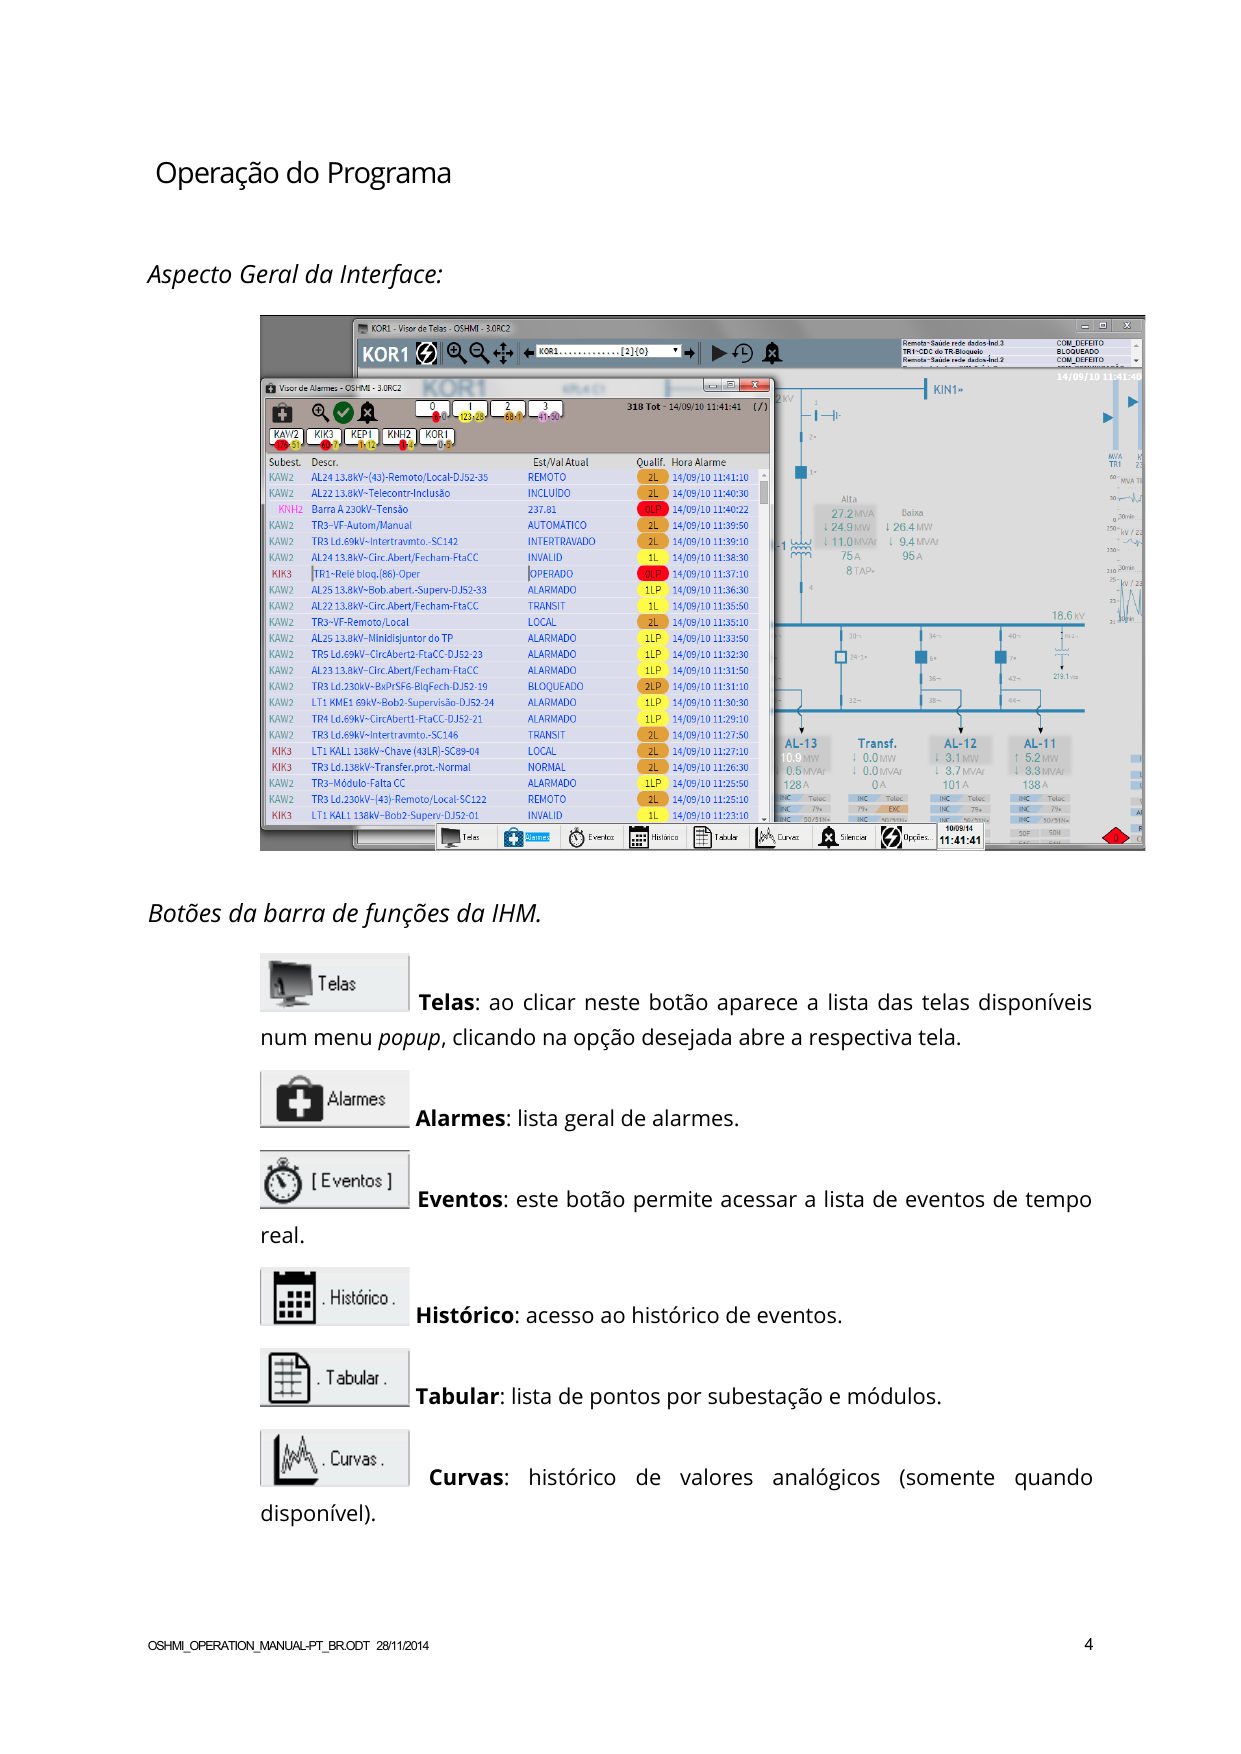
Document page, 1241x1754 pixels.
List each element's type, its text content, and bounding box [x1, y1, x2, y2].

picture [260, 1070, 410, 1128]
picture [260, 1267, 410, 1326]
text Telas: ao clicar neste botão aparece a lista das telas disponíveis num menu popup, clicando na opção desejada abre a respectiva tela. [260, 953, 1093, 1052]
text Alarmes: lista geral de alarmes. [260, 1070, 1093, 1133]
picture [260, 1429, 410, 1487]
text Histórico: acesso ao histórico de eventos. [260, 1267, 1093, 1330]
text Curvas: histórico de valores analógicos (somente quando disponível). [260, 1429, 1093, 1528]
text Tabular: lista de pontos por subestação e módulos. [260, 1348, 1093, 1411]
subtitle Aspecto Geral da Interface: [148, 257, 1093, 291]
picture [260, 953, 410, 1012]
subtitle Botões da barra de funções da IHM. [148, 895, 1093, 929]
subtitle Operação do Programa [149, 146, 1093, 211]
picture [260, 315, 1146, 851]
picture [260, 1150, 410, 1209]
text Eventos: este botão permite acessar a lista de eventos de tempo real. [260, 1151, 1093, 1249]
picture [260, 1348, 410, 1407]
